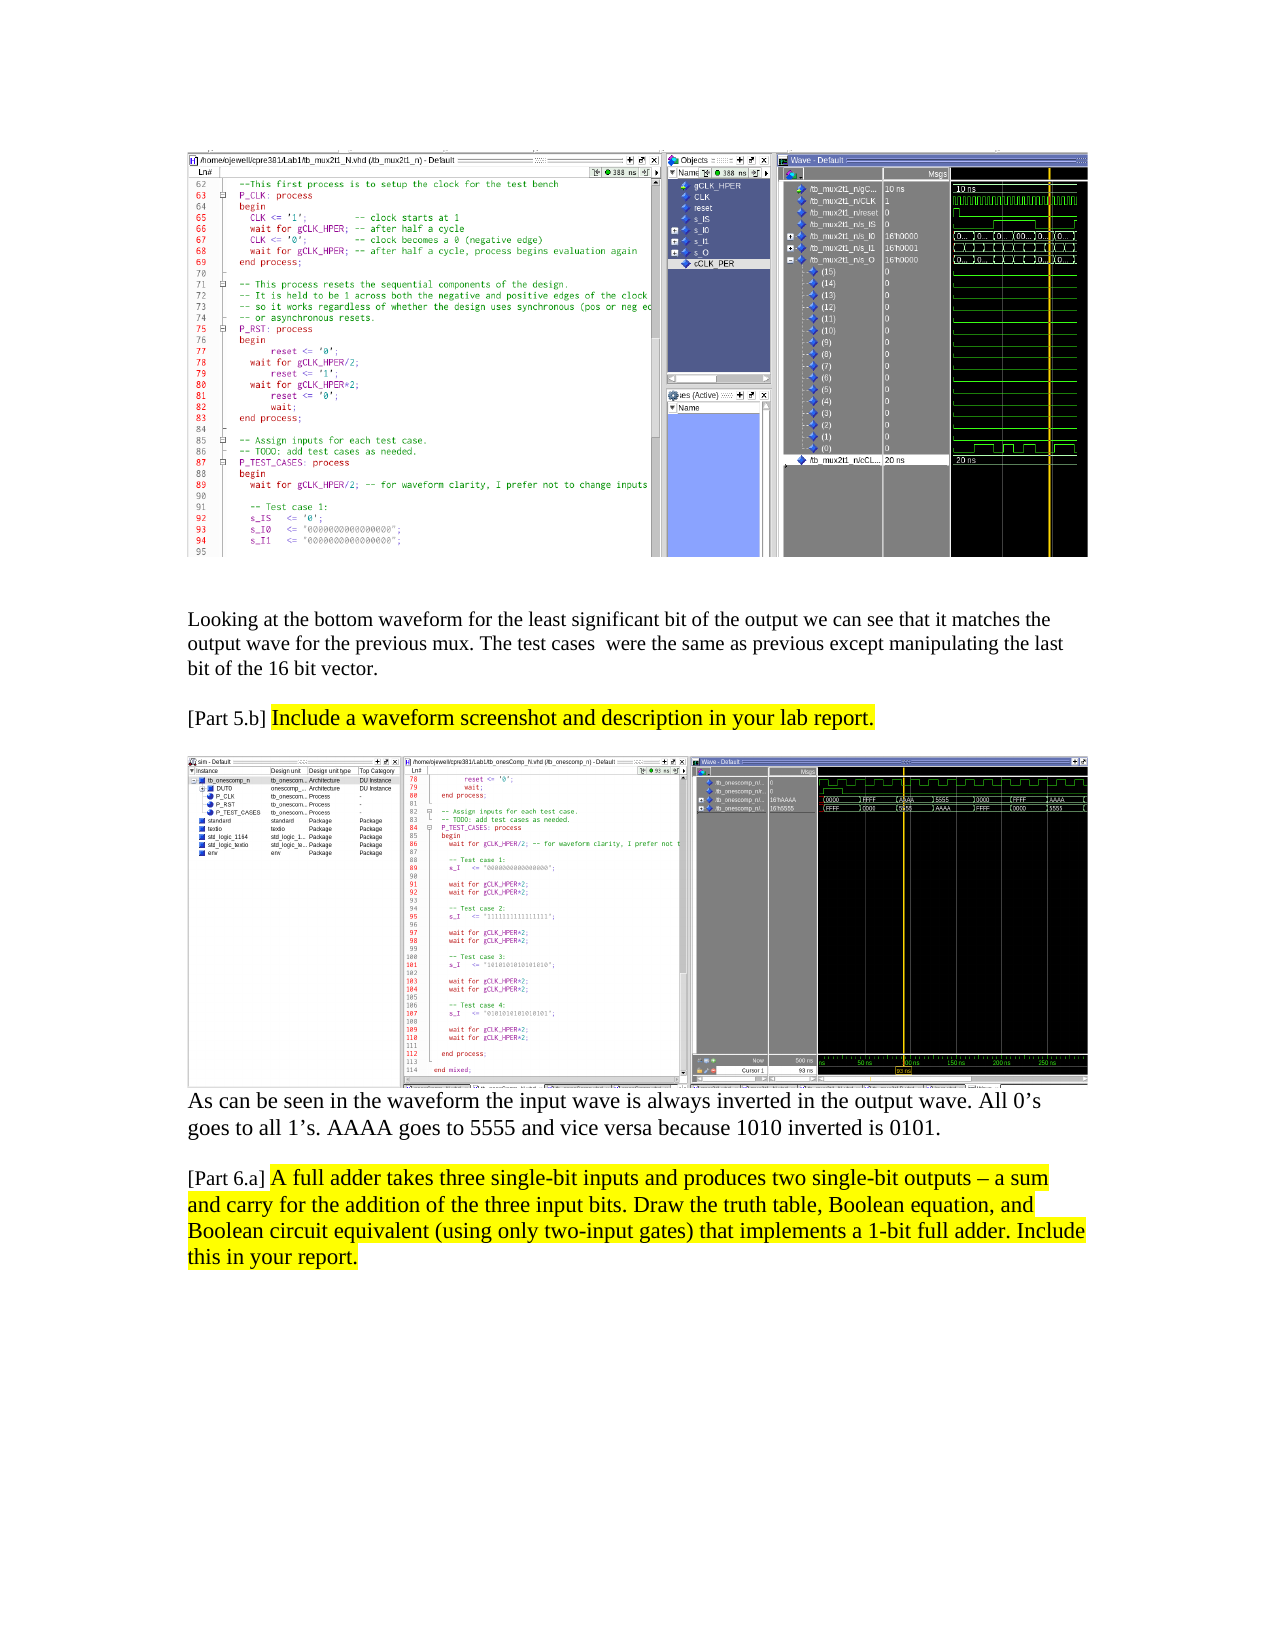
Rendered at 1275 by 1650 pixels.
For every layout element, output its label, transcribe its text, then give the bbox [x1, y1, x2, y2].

text Looking at the bottom waveform for the least significant bit of the output we can see that it matches the output wave for the previous mux. The test cases were the same as previous except manipulating the last bit of the 16 bit vector. [187, 607, 1087, 679]
text [Part 6.a] A full adder takes three single-bit inputs and produces two single-bit outputs – a sum and carry for the addition of the three input bits. Draw the truth table, Boolean equation, and Boolean circuit equivalent (using only two-input gates) that implements a 1-bit full adder. Include this in your report. [187, 1164, 1087, 1270]
picture [187, 150, 1088, 557]
picture [187, 756, 1088, 1088]
text [Part 5.b] Include a waveform screenshot and description in your lab report. [187, 703, 1087, 730]
text As can be seen in the waveform the input wave is always inverted in the output wave. All 0’s goes to all 1’s. AAAA goes to 5555 and vice versa because 1010 inverted is 0101. [187, 1088, 1087, 1140]
